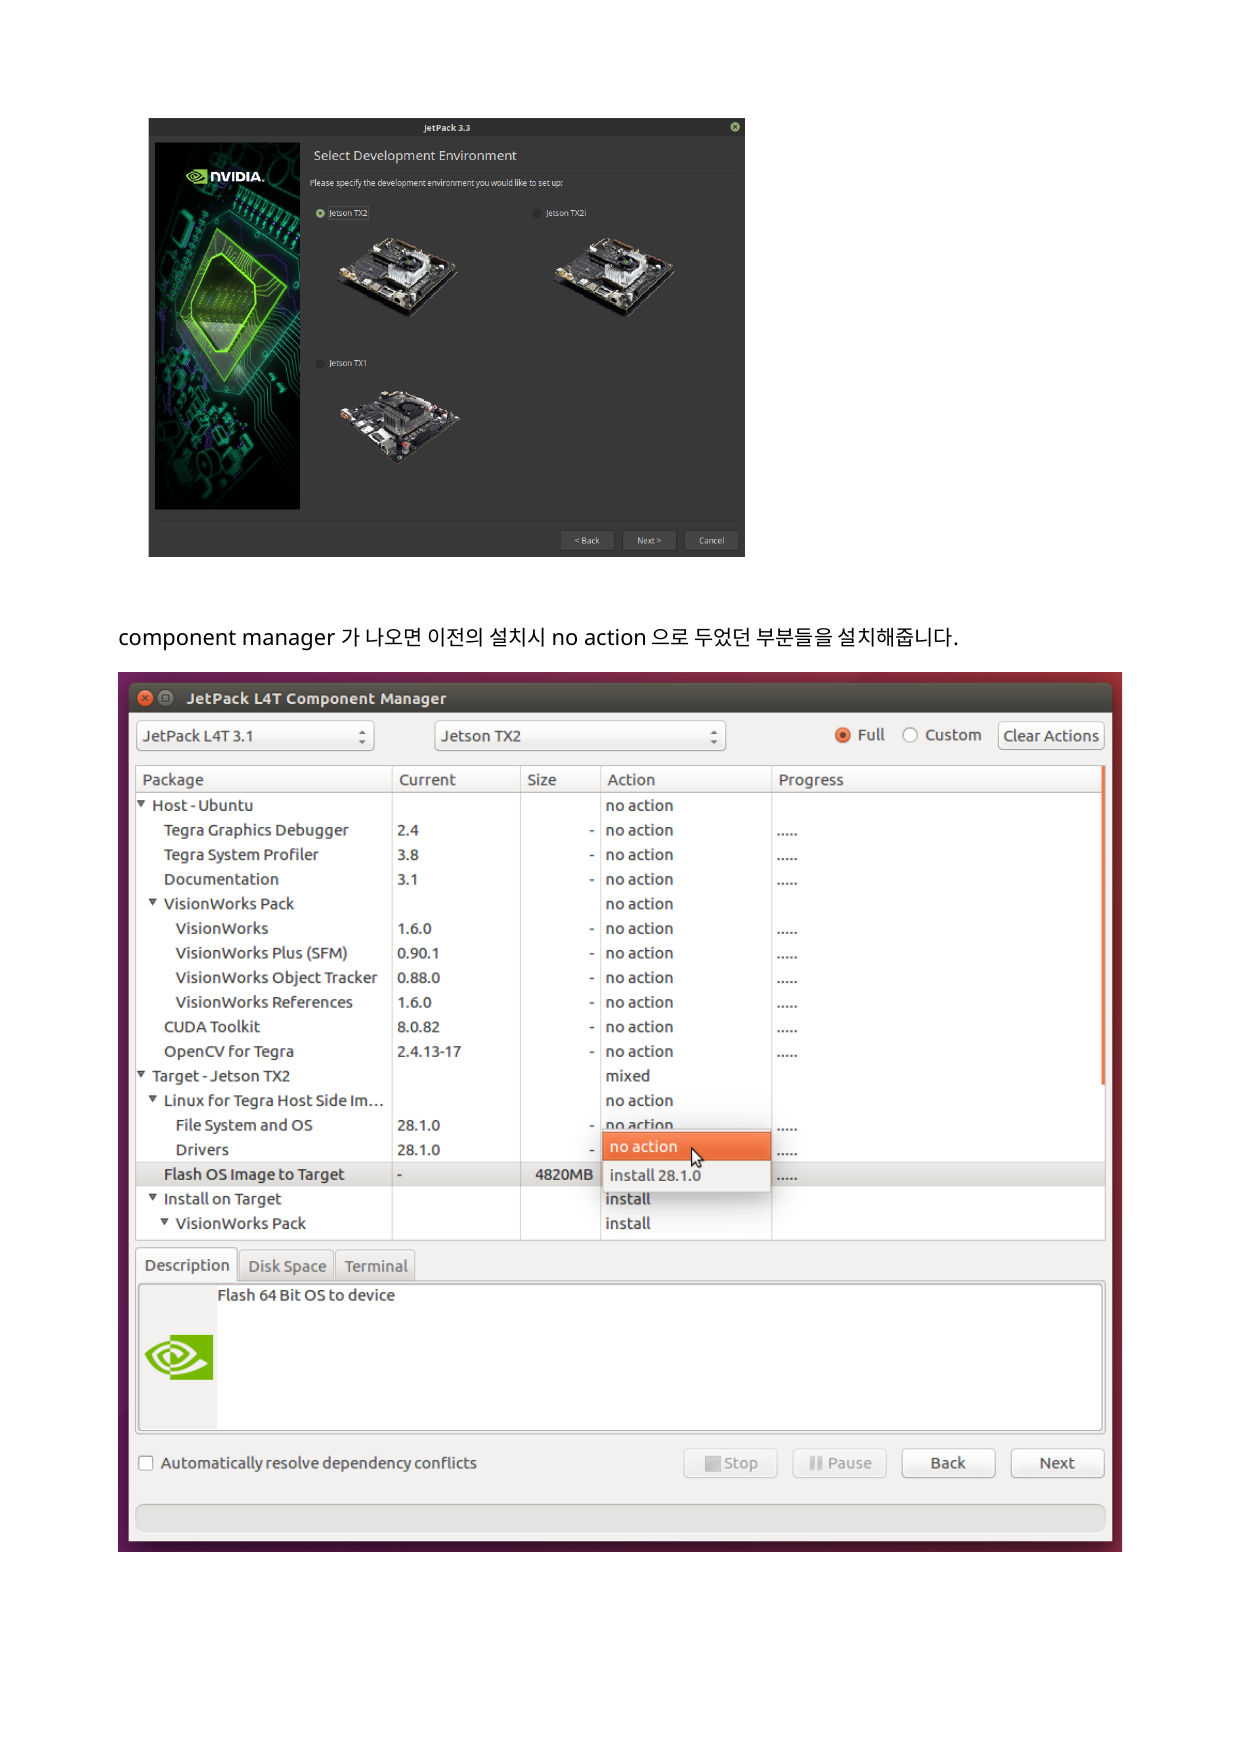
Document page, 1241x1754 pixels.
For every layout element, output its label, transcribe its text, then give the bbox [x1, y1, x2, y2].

picture [148, 118, 745, 557]
text component manager 가 나오면 이전의 설치시 no action으로 두었던 부분들을 설치해줍니다. [118, 621, 1122, 652]
picture [118, 672, 1123, 1552]
